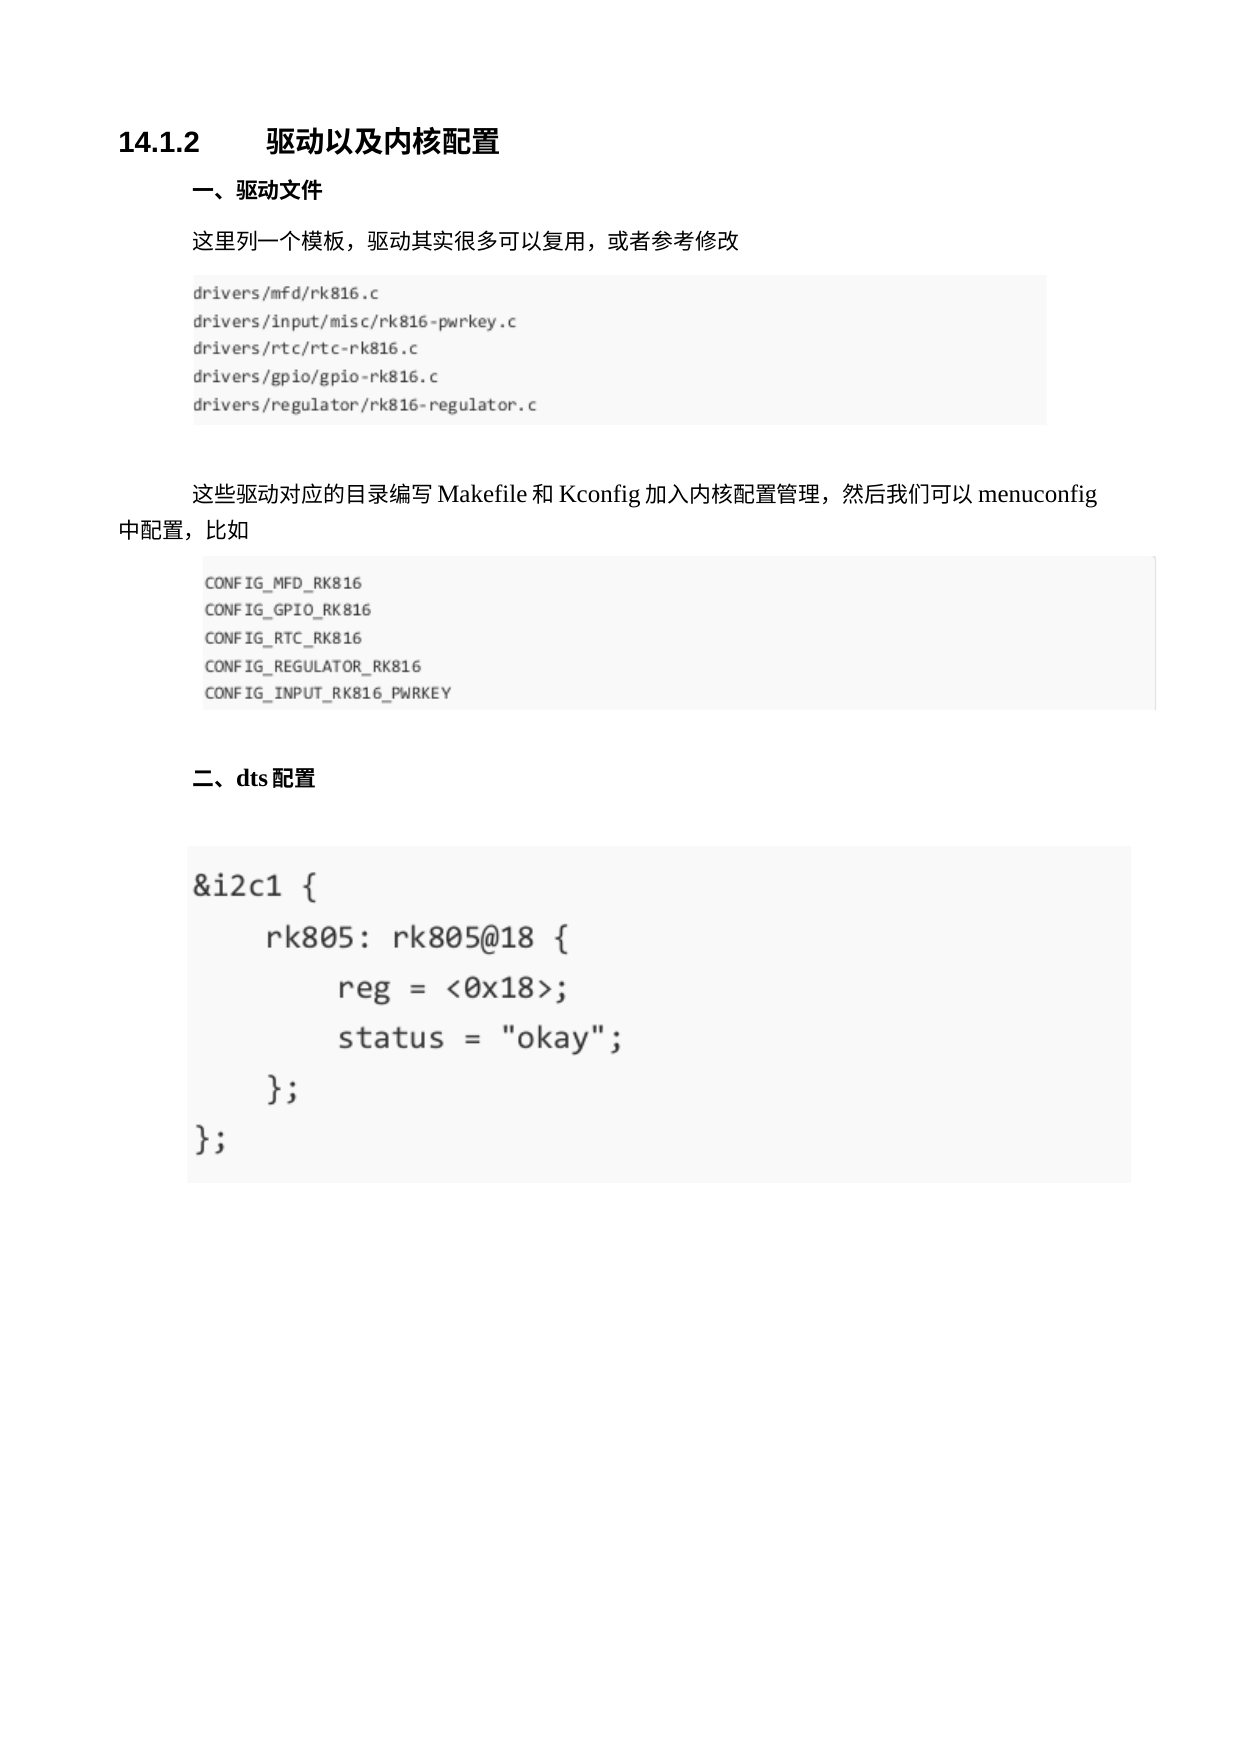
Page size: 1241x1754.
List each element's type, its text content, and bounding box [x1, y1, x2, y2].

text 这里列一个模板，驱动其实很多可以复用，或者参考修改 [118, 224, 1122, 256]
picture [187, 846, 1132, 1183]
text 一、驱动文件 [118, 173, 1122, 205]
subtitle 14.1.2 驱动以及内核配置 [118, 118, 1122, 161]
picture [202, 556, 1157, 710]
picture [193, 275, 1047, 425]
text 这些驱动对应的目录编写Makefile和Kconfig加入内核配置管理，然后我们可以menuconfig中配置，比如 [118, 477, 1122, 545]
text 二、dts配置 [118, 761, 1122, 793]
